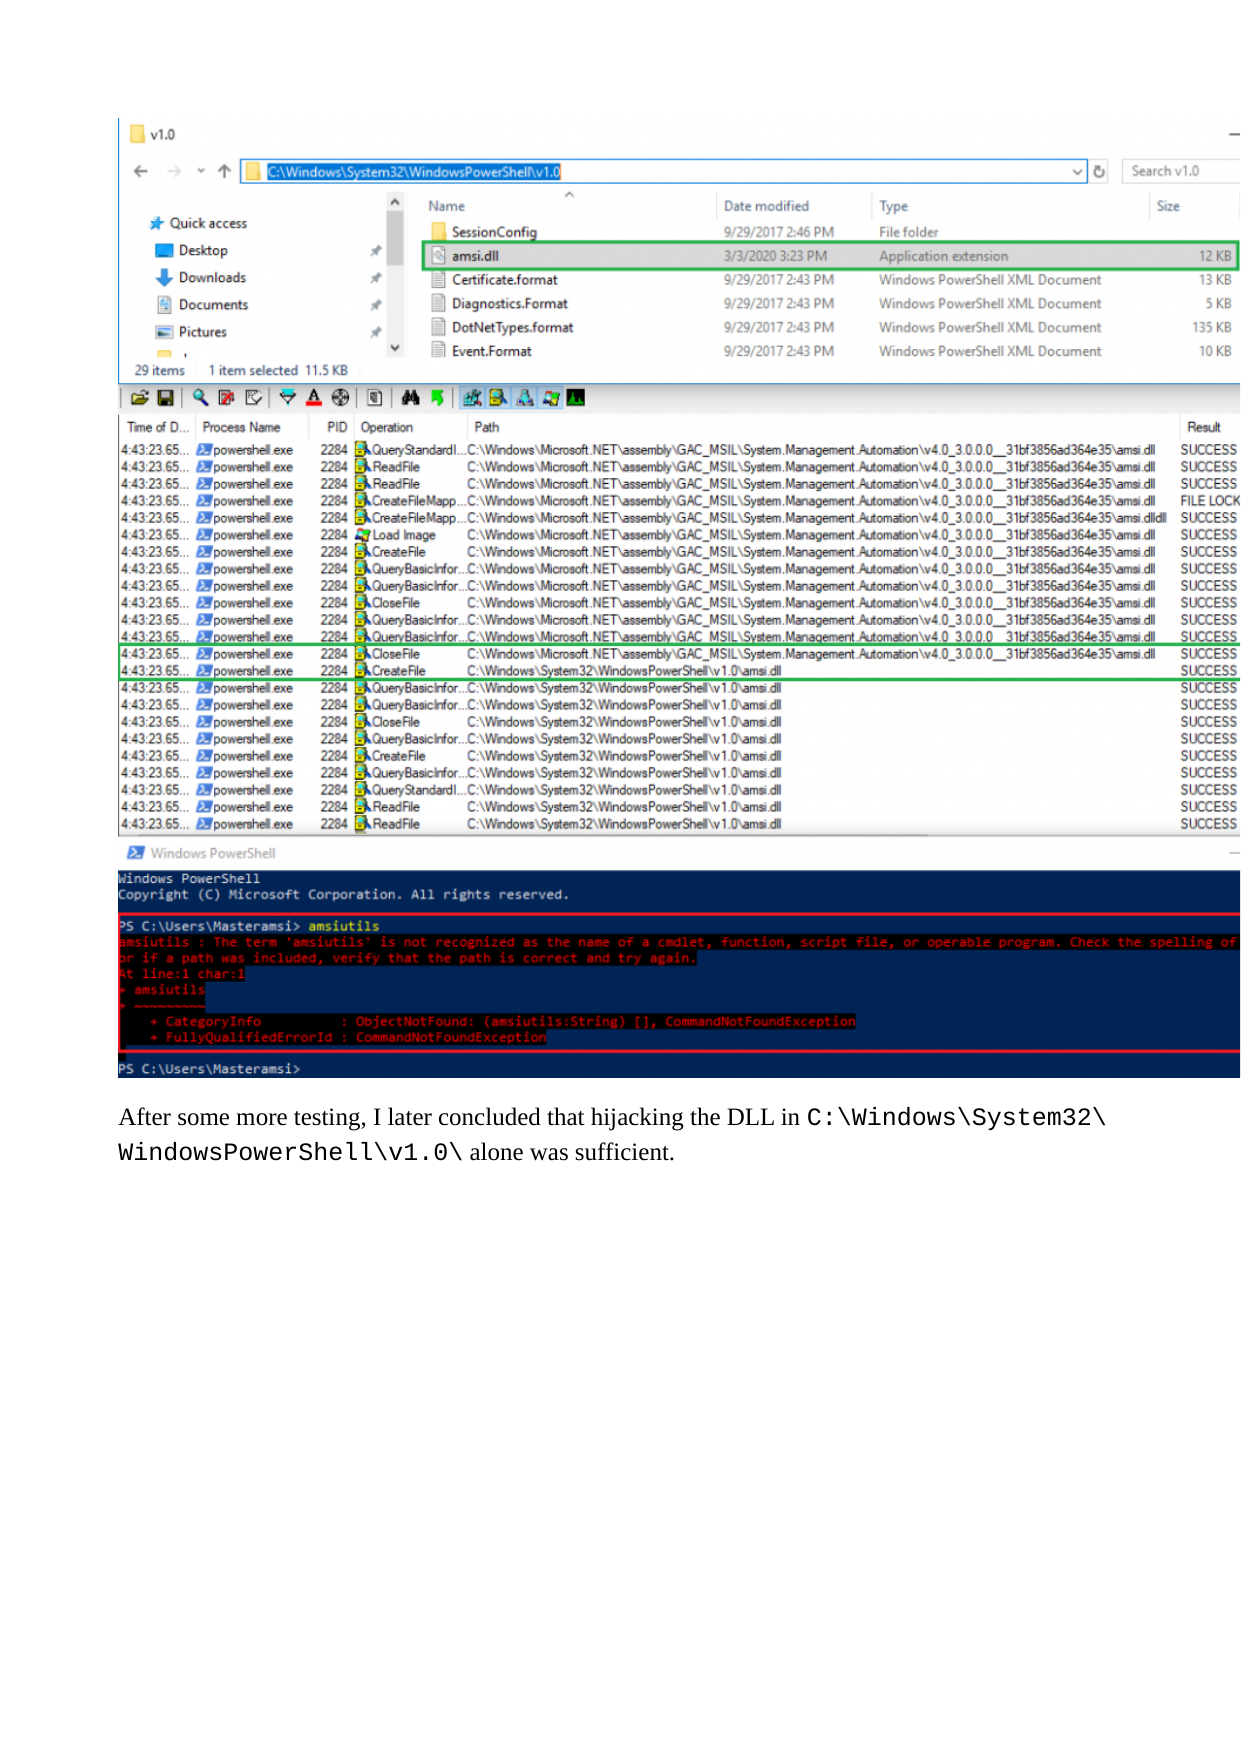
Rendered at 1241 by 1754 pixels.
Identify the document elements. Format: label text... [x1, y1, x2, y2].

text After some more testing, I later concluded that hijacking the DLL in C:\Windows\System32\WindowsPowerShell\v1.0\ alone was sufficient. [118, 1102, 1122, 1168]
picture [118, 118, 1241, 1078]
